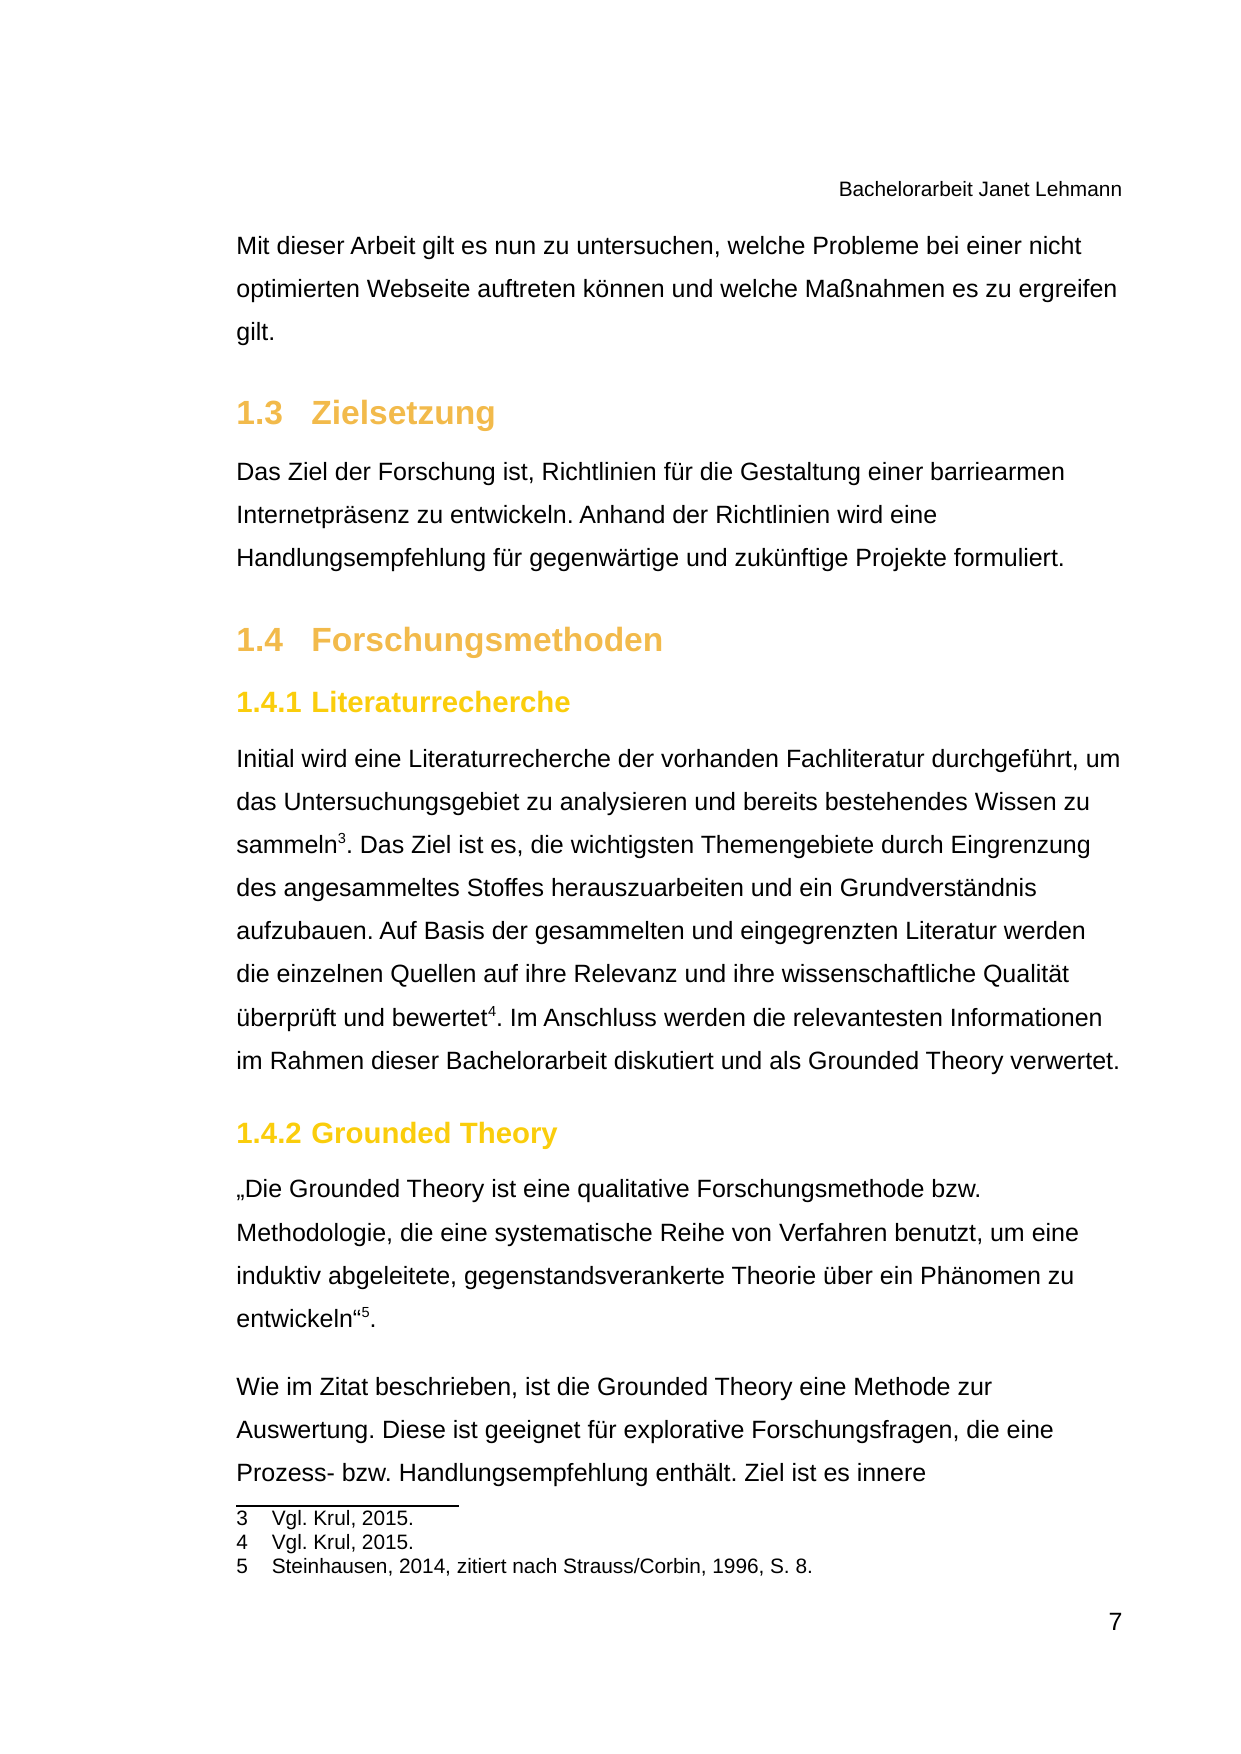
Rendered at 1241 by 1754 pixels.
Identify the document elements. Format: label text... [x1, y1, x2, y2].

text Das Ziel der Forschung ist, Richtlinien für die Gestaltung einer barriearmen Internetpräsenz zu entwickeln. Anhand der Richtlinien wird eine Handlungsempfehlung für gegenwärtige und zukünftige Projekte formuliert. [236, 457, 1122, 572]
text Initial wird eine Literaturrecherche der vorhanden Fachliteratur durchgeführt, um das Untersuchungsgebiet zu analysieren und bereits bestehendes Wissen zu sammeln. Das Ziel ist es, die wichtigsten Themengebiete durch Eingrenzung des angesammeltes Stoffes herauszuarbeiten und ein Grundverständnis aufzubauen. Auf Basis der gesammelten und eingegrenzten Literatur werden die einzelnen Quellen auf ihre Relevanz und ihre wissenschaftliche Qualität überprüft und bewertet. Im Anschluss werden die relevantesten Informationen im Rahmen dieser Bachelorarbeit diskutiert und als Grounded Theory verwertet. [236, 744, 1122, 1074]
subtitle Forschungsmethoden [236, 619, 1122, 658]
subtitle Zielsetzung [236, 393, 1122, 432]
text Vgl. Krul, 2015. [236, 1530, 1122, 1554]
text Steinhausen, 2014, zitiert nach Strauss/Corbin, 1996, S. 8. [236, 1554, 1122, 1578]
text Wie im Zitat beschrieben, ist die Grounded Theory eine Methode zur Auswertung. Diese ist geeignet für explorative Forschungsfragen, die eine Prozess- bzw. Handlungsempfehlung enthält. Ziel ist es innere [236, 1372, 1122, 1487]
text „Die Grounded Theory ist eine qualitative Forschungsmethode bzw. Methodologie, die eine systematische Reihe von Verfahren benutzt, um eine induktiv abgeleitete, gegenstandsverankerte Theorie über ein Phänomen zu entwickeln“. [236, 1174, 1122, 1332]
text Mit dieser Arbeit gilt es nun zu untersuchen, welche Probleme bei einer nicht optimierten Webseite auftreten können und welche Maßnahmen es zu ergreifen gilt. [236, 231, 1122, 346]
subtitle Grounded Theory [236, 1116, 1122, 1149]
subtitle Literaturrecherche [236, 685, 1122, 719]
text Vgl. Krul, 2015. [236, 1506, 1122, 1530]
